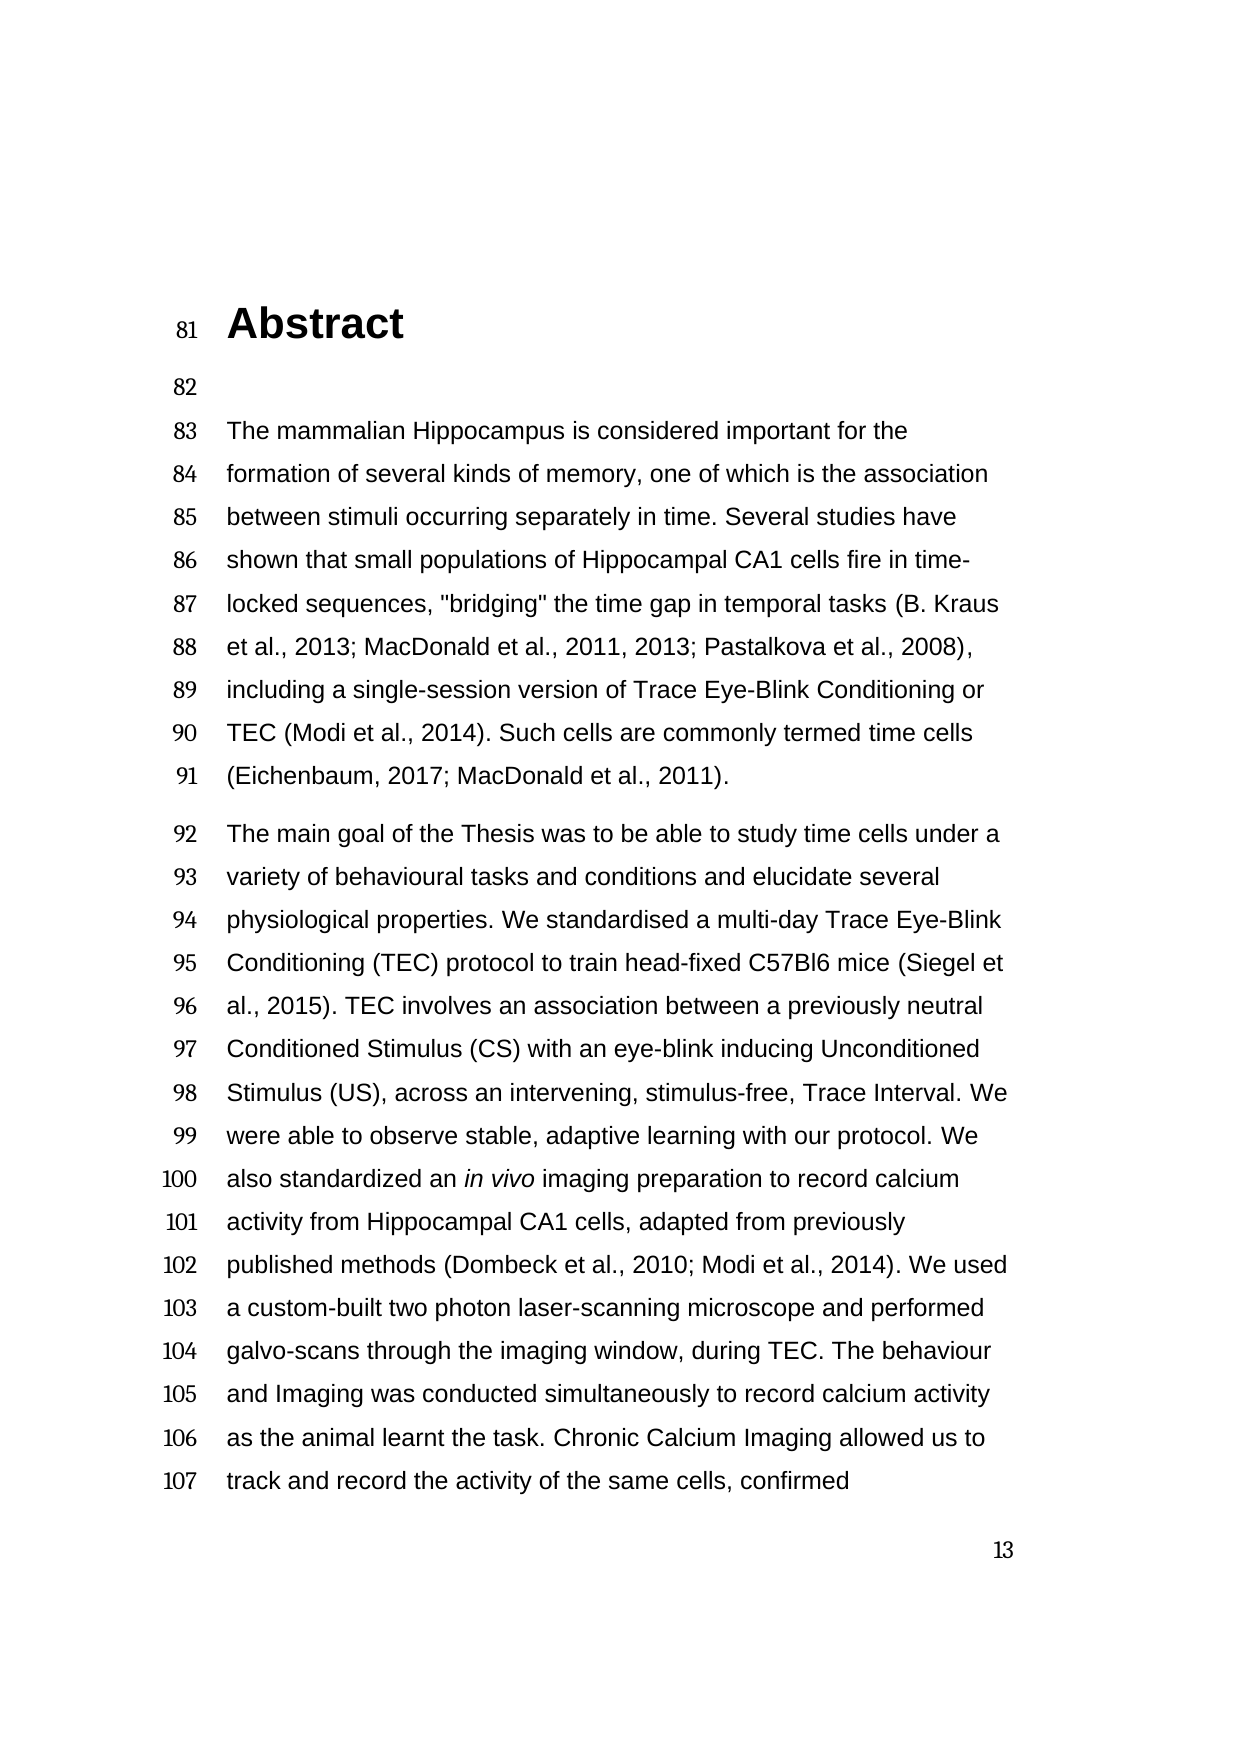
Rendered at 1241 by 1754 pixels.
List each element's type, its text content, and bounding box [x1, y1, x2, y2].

text The mammalian Hippocampus is considered important for the formation of several kinds of memory, one of which is the association between stimuli occurring separately in time. Several studies have shown that small populations of Hippocampal CA1 cells fire in time-locked sequences, "bridging" the time gap in temporal tasks (B. Kraus et al., 2013; MacDonald et al., 2011, 2013; Pastalkova et al., 2008)⁠, including a single-session version of Trace Eye-Blink Conditioning or TEC (Modi et al., 2014)⁠. Such cells are commonly termed time cells (Eichenbaum, 2017; MacDonald et al., 2011)⁠. [226, 416, 1014, 790]
text The main goal of the Thesis was to be able to study time cells under a variety of behavioural tasks and conditions and elucidate several physiological properties. We standardised a multi-day Trace Eye-Blink Conditioning (TEC) protocol to train head-fixed C57Bl6 mice (Siegel et al., 2015)⁠. TEC involves an association between a previously neutral Conditioned Stimulus (CS) with an eye-blink inducing Unconditioned Stimulus (US), across an intervening, stimulus-free, Trace Interval. We were able to observe stable, adaptive learning with our protocol. We also standardized an in vivo imaging preparation to record calcium activity from Hippocampal CA1 cells, adapted from previously published methods (Dombeck et al., 2010; Modi et al., 2014)⁠. We used a custom-built two photon laser-scanning microscope and performed galvo-scans through the imaging window, during TEC. The behaviour and Imaging was conducted simultaneously to record calcium activity as the animal learnt the task. Chronic Calcium Imaging allowed us to track and record the activity of the same cells, confirmed [226, 819, 1014, 1494]
subtitle Abstract [226, 298, 1014, 348]
